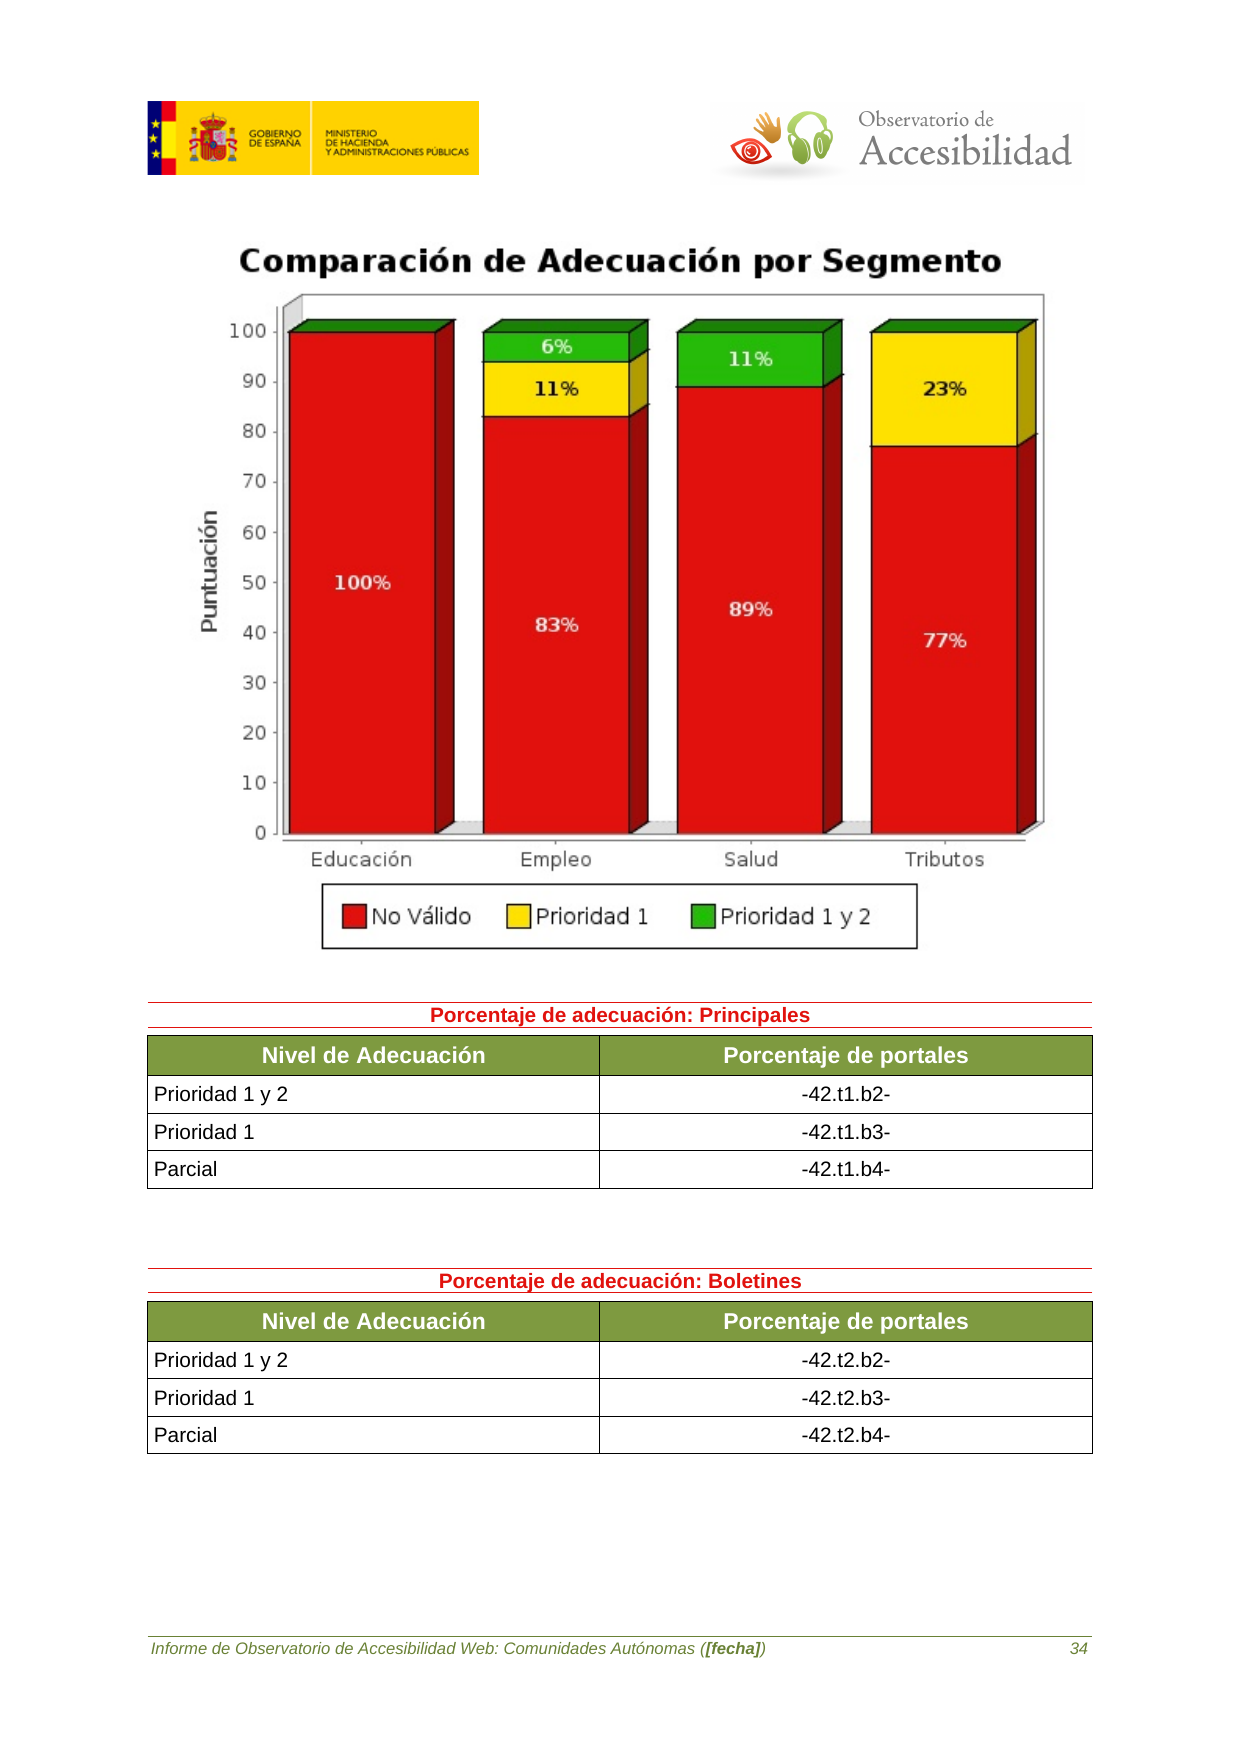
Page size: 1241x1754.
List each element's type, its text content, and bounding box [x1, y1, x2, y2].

table_cell -42.t1.b3- [600, 1114, 1092, 1150]
table_cell -42.t2.b2- [600, 1342, 1092, 1378]
table_cell Prioridad 1 y 2 [148, 1342, 599, 1378]
table_cell -42.t1.b4- [600, 1151, 1092, 1187]
picture [147, 101, 479, 175]
text Porcentaje de adecuación: Principales [148, 1003, 1092, 1027]
table_cell Prioridad 1 [148, 1114, 599, 1150]
text Porcentaje de adecuación: Boletines [148, 1269, 1092, 1292]
table_cell -42.t1.b2- [600, 1076, 1092, 1112]
table_cell Prioridad 1 y 2 [148, 1076, 599, 1112]
picture [178, 241, 1062, 951]
table_cell Prioridad 1 [148, 1379, 599, 1416]
table_header Porcentaje de portales [600, 1302, 1092, 1341]
table_cell Parcial [148, 1417, 599, 1453]
table_header Nivel de Adecuación [148, 1036, 599, 1075]
picture [710, 102, 1086, 185]
table_cell Parcial [148, 1151, 599, 1187]
table_cell -42.t2.b4- [600, 1417, 1092, 1453]
table_header Nivel de Adecuación [148, 1302, 599, 1341]
table_header Porcentaje de portales [600, 1036, 1092, 1075]
table_cell -42.t2.b3- [600, 1379, 1092, 1416]
